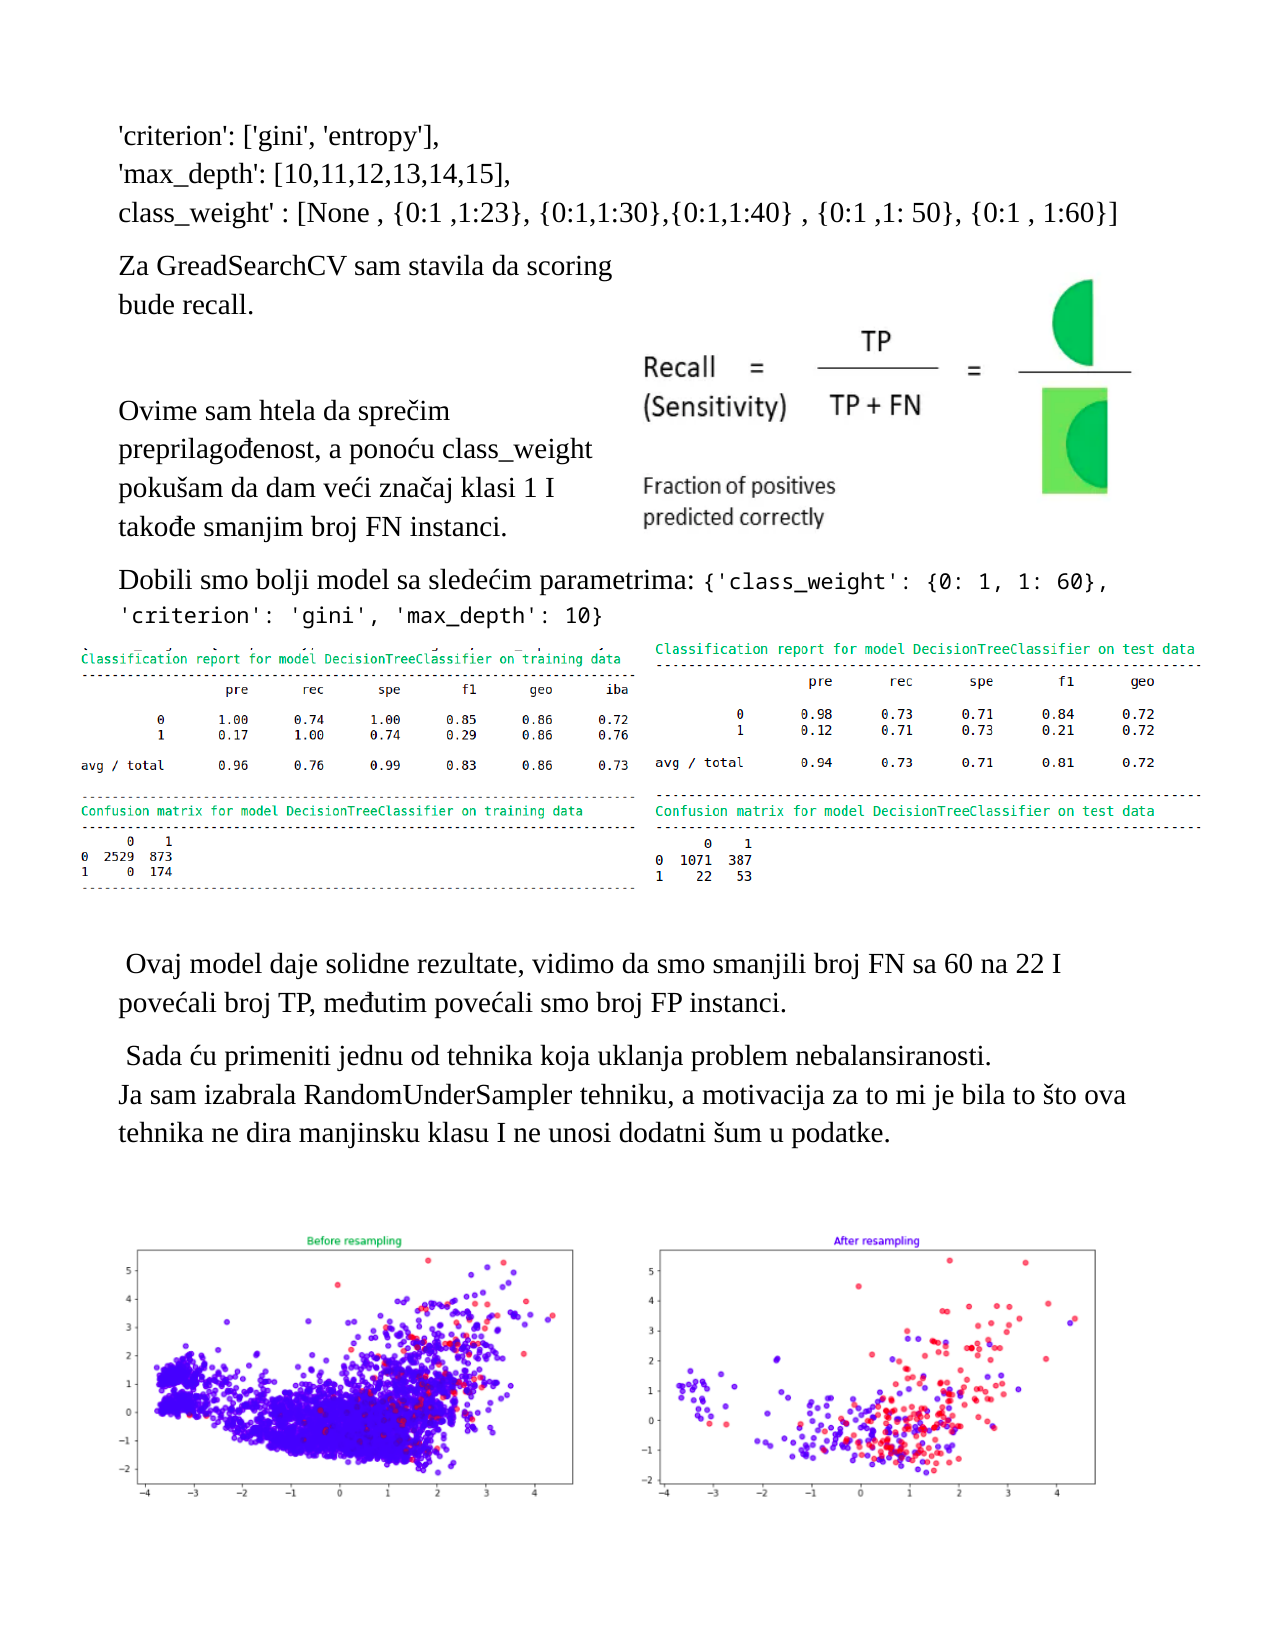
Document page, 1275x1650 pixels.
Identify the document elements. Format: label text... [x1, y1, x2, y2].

picture [102, 1226, 1111, 1505]
text Sada ću primeniti jednu od tehnika koja uklanja problem nebalansiranosti. Ja sam izabrala RandomUnderSampler tehniku, a motivacija za to mi je bila to što ova tehnika ne dira manjinsku klasu I ne unosi dodatni šum u podatke. [118, 1038, 1157, 1149]
text 'criterion': ['gini', 'entropy'], 'max_depth': [10,11,12,13,14,15], class_weight' : [None , {0:1 ,1:23}, {0:1,1:30},{0:1,1:40} , {0:1 ,1: 50}, {0:1 , 1:60}] [118, 118, 1157, 229]
text Ovaj model daje solidne rezultate, vidimo da smo smanjili broj FN sa 60 na 22 I povećali broj TP, međutim povećali smo broj FP instanci. [118, 947, 1157, 1019]
text Dobili smo bolji model sa sledećim parametrima: {'class_weight': {0: 1, 1: 60}, 'criterion': 'gini', 'max_depth': 10} [118, 562, 1157, 630]
picture [53, 636, 1201, 889]
text Ovime sam htela da sprečim preprilagođenost, a ponoću class_weight pokušam da dam veći značaj klasi 1 I takođe smanjim broj FN instanci. [118, 393, 619, 542]
picture [619, 260, 1144, 555]
text Za GreadSearchCV sam stavila da scoring bude recall. [118, 248, 1157, 320]
